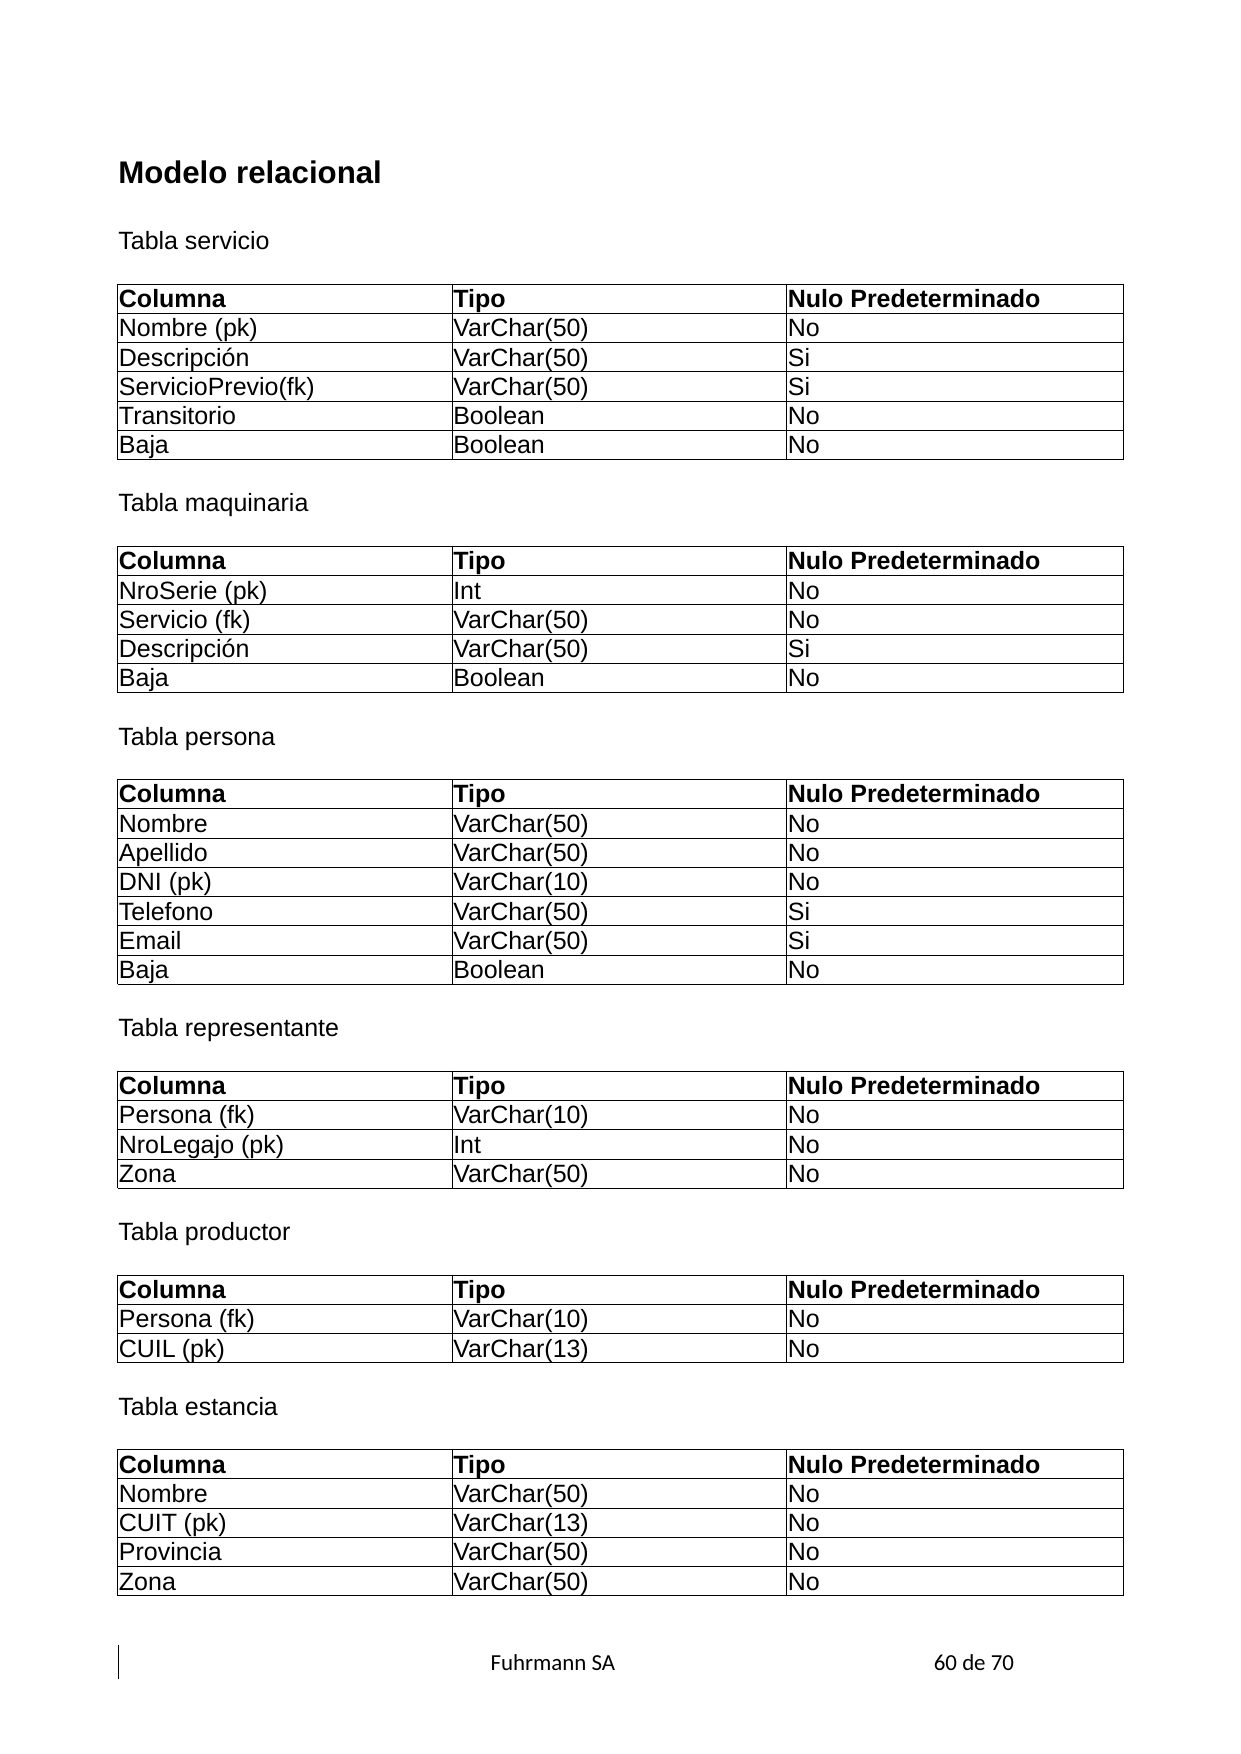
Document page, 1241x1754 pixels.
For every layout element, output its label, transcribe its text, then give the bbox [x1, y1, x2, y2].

table_cell Int [453, 1130, 786, 1158]
table_cell Descripción [118, 343, 452, 371]
table_cell DNI (pk) [118, 868, 452, 896]
table_cell No [787, 314, 1123, 342]
table_cell NroSerie (pk) [118, 576, 452, 604]
table_cell No [787, 1130, 1123, 1158]
table_cell VarChar(50) [453, 839, 786, 867]
table_cell VarChar(50) [453, 1538, 786, 1566]
table_header Nulo Predeterminado [787, 1450, 1123, 1478]
table_cell CUIT (pk) [118, 1509, 452, 1537]
table_cell Baja [118, 664, 452, 692]
table_cell No [787, 839, 1123, 867]
table_cell Boolean [453, 431, 786, 459]
text Tabla productor [118, 1217, 1122, 1246]
table_cell VarChar(50) [453, 635, 786, 663]
table_header Columna [118, 547, 452, 575]
table_cell Nombre [118, 1479, 452, 1508]
table_cell Email [118, 926, 452, 954]
table_header Tipo [453, 780, 786, 808]
table_cell Si [787, 343, 1123, 371]
table_header Columna [118, 780, 452, 808]
text Modelo relacional [118, 154, 1122, 190]
table_header Columna [118, 1450, 452, 1478]
table_cell No [787, 402, 1123, 430]
table_cell Si [787, 635, 1123, 663]
table_header Tipo [453, 1276, 786, 1304]
table_cell No [787, 1160, 1123, 1188]
table_cell No [787, 1567, 1123, 1595]
table_cell VarChar(50) [453, 897, 786, 925]
table_header Tipo [453, 1072, 786, 1100]
table_header Tipo [453, 285, 786, 313]
table_cell VarChar(50) [453, 809, 786, 837]
table_cell VarChar(10) [453, 868, 786, 896]
table_cell Persona (fk) [118, 1101, 452, 1129]
table_cell No [787, 664, 1123, 692]
table_header Nulo Predeterminado [787, 285, 1123, 313]
table_cell VarChar(50) [453, 1160, 786, 1188]
table_cell VarChar(10) [453, 1101, 786, 1129]
table_cell Boolean [453, 956, 786, 984]
table_cell Provincia [118, 1538, 452, 1566]
table_cell No [787, 1305, 1123, 1333]
table_cell No [787, 1509, 1123, 1537]
text Tabla estancia [118, 1392, 1122, 1420]
table_header Columna [118, 285, 452, 313]
table_cell VarChar(13) [453, 1509, 786, 1537]
table_cell Servicio (fk) [118, 605, 452, 634]
table_cell Descripción [118, 635, 452, 663]
table_cell VarChar(50) [453, 343, 786, 371]
table_cell Apellido [118, 839, 452, 867]
table_cell No [787, 605, 1123, 634]
table_cell No [787, 956, 1123, 984]
table_cell VarChar(50) [453, 1567, 786, 1595]
table_cell ServicioPrevio(fk) [118, 372, 452, 401]
table_cell No [787, 809, 1123, 837]
table_cell No [787, 1479, 1123, 1508]
text Tabla maquinaria [118, 488, 1122, 517]
text Tabla servicio [118, 226, 1122, 255]
table_cell VarChar(10) [453, 1305, 786, 1333]
table_cell Baja [118, 431, 452, 459]
table_header Nulo Predeterminado [787, 1072, 1123, 1100]
table_cell VarChar(50) [453, 926, 786, 954]
table_cell Baja [118, 956, 452, 984]
table_header Columna [118, 1072, 452, 1100]
table_cell Telefono [118, 897, 452, 925]
table_header Nulo Predeterminado [787, 780, 1123, 808]
table_cell No [787, 1334, 1123, 1362]
table_cell No [787, 1538, 1123, 1566]
table_cell No [787, 1101, 1123, 1129]
table_cell Nombre (pk) [118, 314, 452, 342]
table_cell VarChar(50) [453, 372, 786, 401]
table_header Nulo Predeterminado [787, 547, 1123, 575]
table_cell Zona [118, 1567, 452, 1595]
table_cell Si [787, 372, 1123, 401]
table_cell No [787, 868, 1123, 896]
table_cell No [787, 431, 1123, 459]
table_header Columna [118, 1276, 452, 1304]
table_cell CUIL (pk) [118, 1334, 452, 1362]
text Tabla persona [118, 721, 1122, 750]
table_cell Boolean [453, 402, 786, 430]
table_header Tipo [453, 1450, 786, 1478]
table_cell Nombre [118, 809, 452, 837]
table_cell Zona [118, 1160, 452, 1188]
table_cell Transitorio [118, 402, 452, 430]
table_cell VarChar(50) [453, 1479, 786, 1508]
table_header Tipo [453, 547, 786, 575]
table_cell No [787, 576, 1123, 604]
table_cell VarChar(50) [453, 314, 786, 342]
table_cell Si [787, 926, 1123, 954]
table_cell Si [787, 897, 1123, 925]
table_cell VarChar(50) [453, 605, 786, 634]
table_cell Int [453, 576, 786, 604]
text Tabla representante [118, 1013, 1122, 1042]
table_header Nulo Predeterminado [787, 1276, 1123, 1304]
table_cell VarChar(13) [453, 1334, 786, 1362]
table_cell NroLegajo (pk) [118, 1130, 452, 1158]
table_cell Persona (fk) [118, 1305, 452, 1333]
table_cell Boolean [453, 664, 786, 692]
